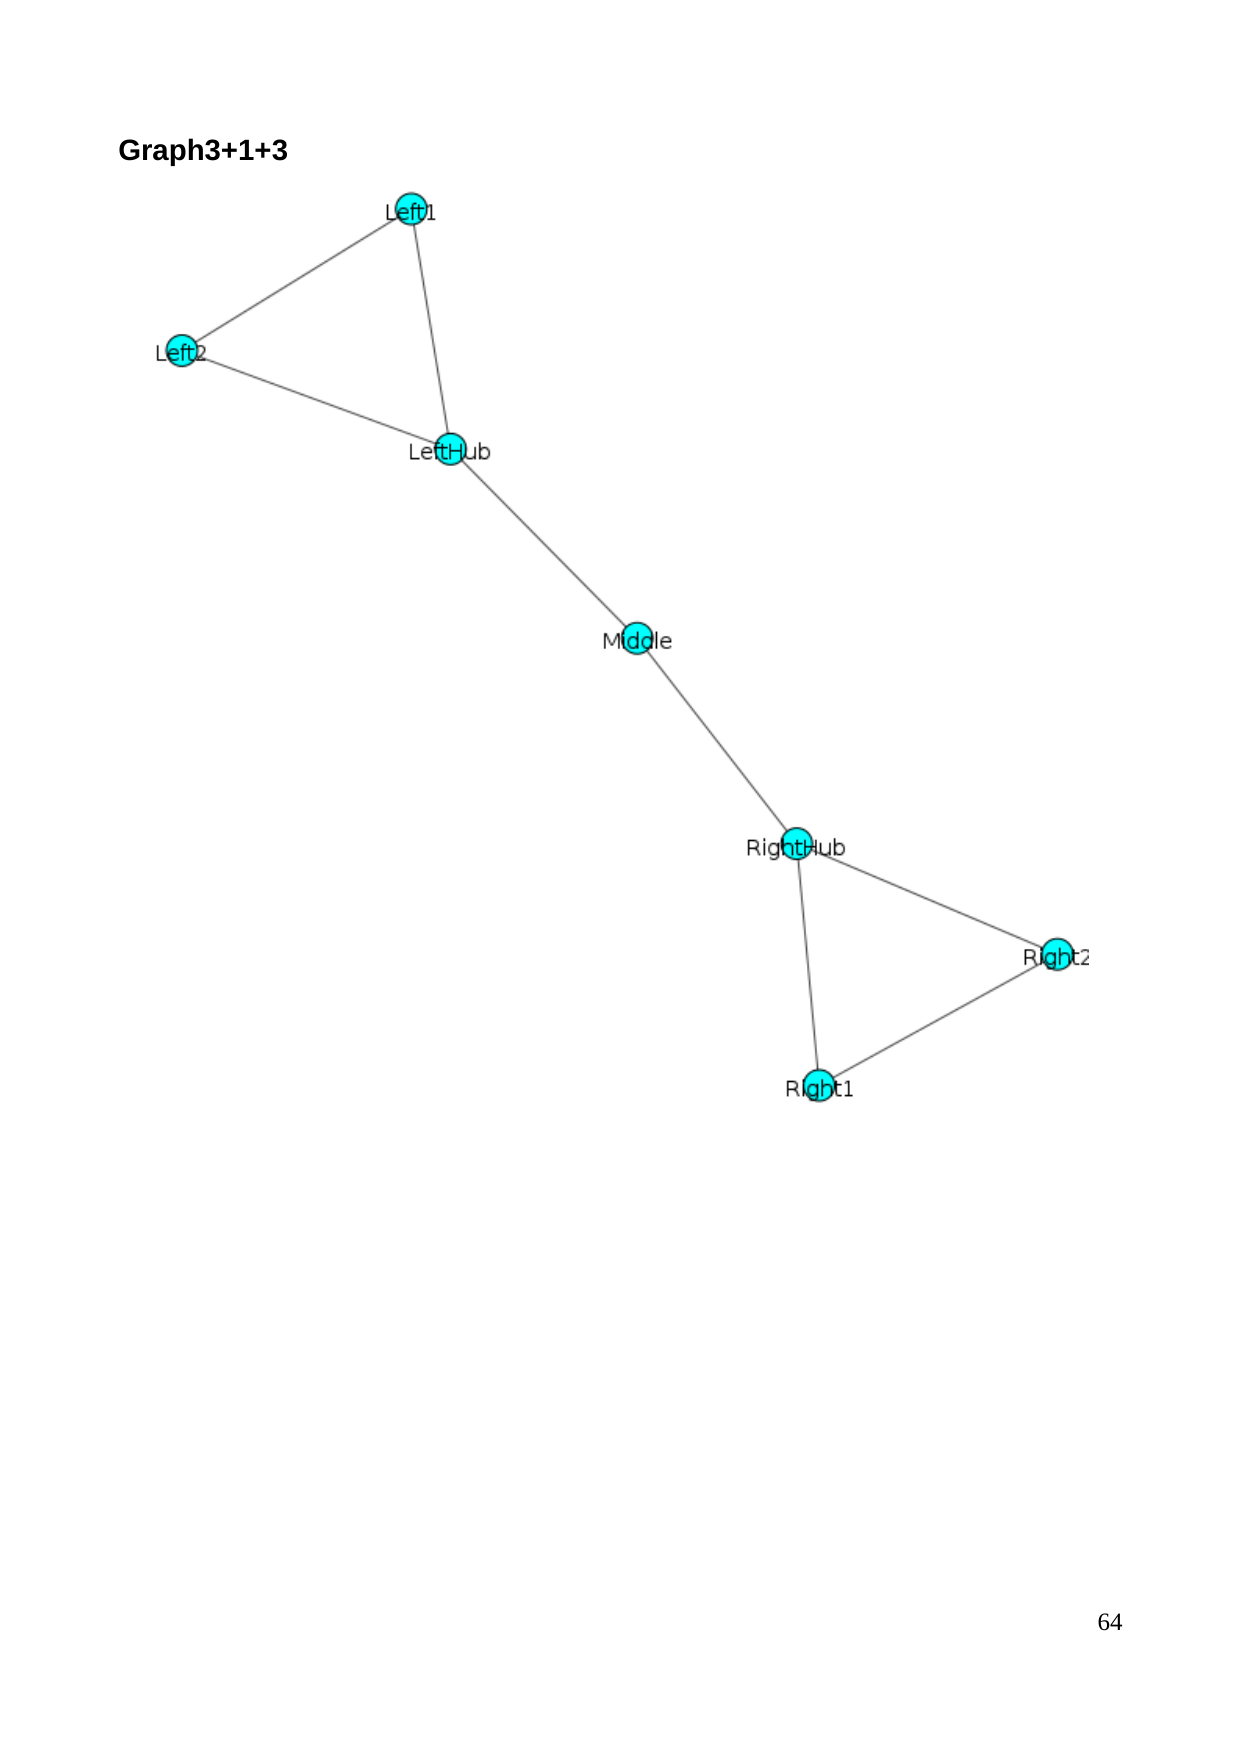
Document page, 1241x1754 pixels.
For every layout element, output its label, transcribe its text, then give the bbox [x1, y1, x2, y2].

subtitle Graph3+1+3 [118, 133, 1122, 166]
picture [151, 178, 1089, 1117]
